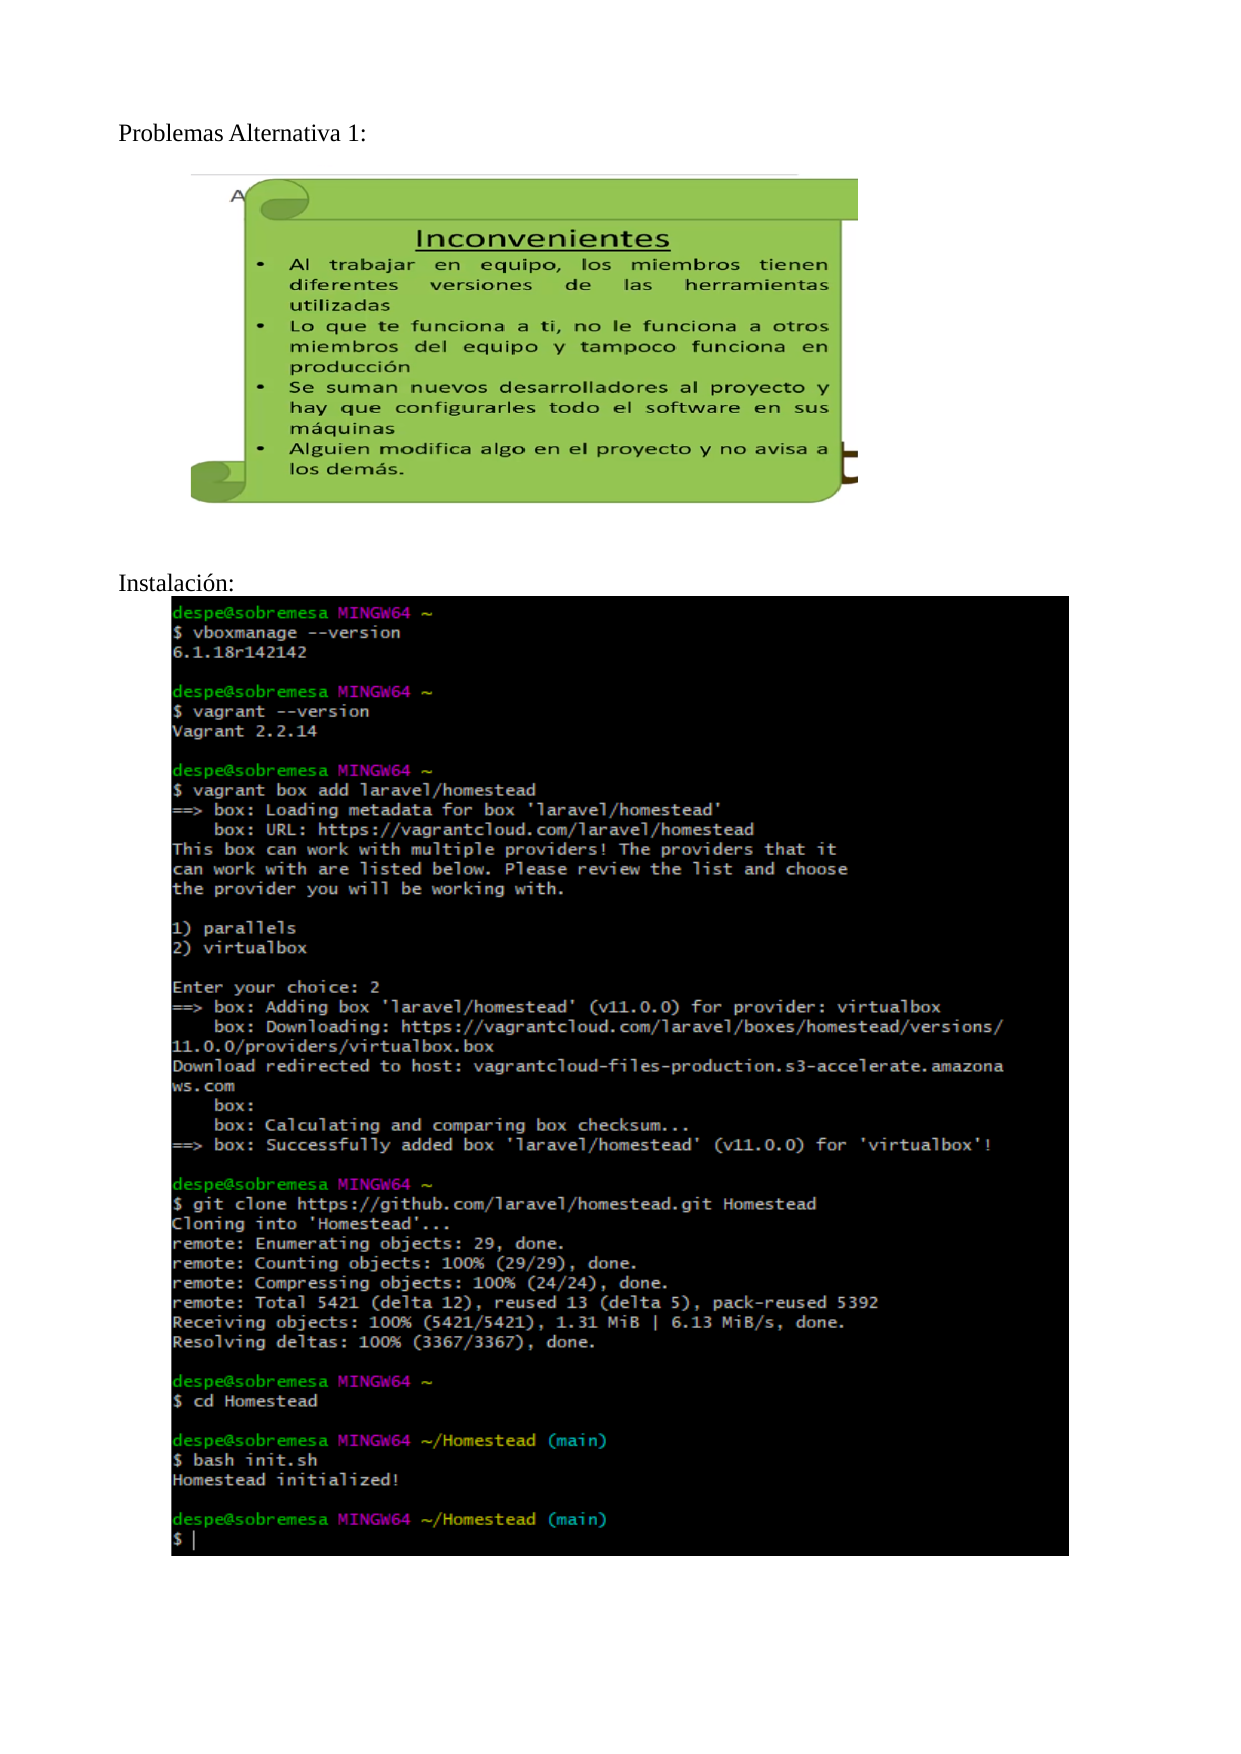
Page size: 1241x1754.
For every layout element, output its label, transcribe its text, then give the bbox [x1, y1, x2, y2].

picture [171, 596, 1069, 1556]
text Instalación: [118, 568, 1122, 597]
text Problemas Alternativa 1: [118, 118, 1122, 147]
picture [190, 165, 858, 511]
